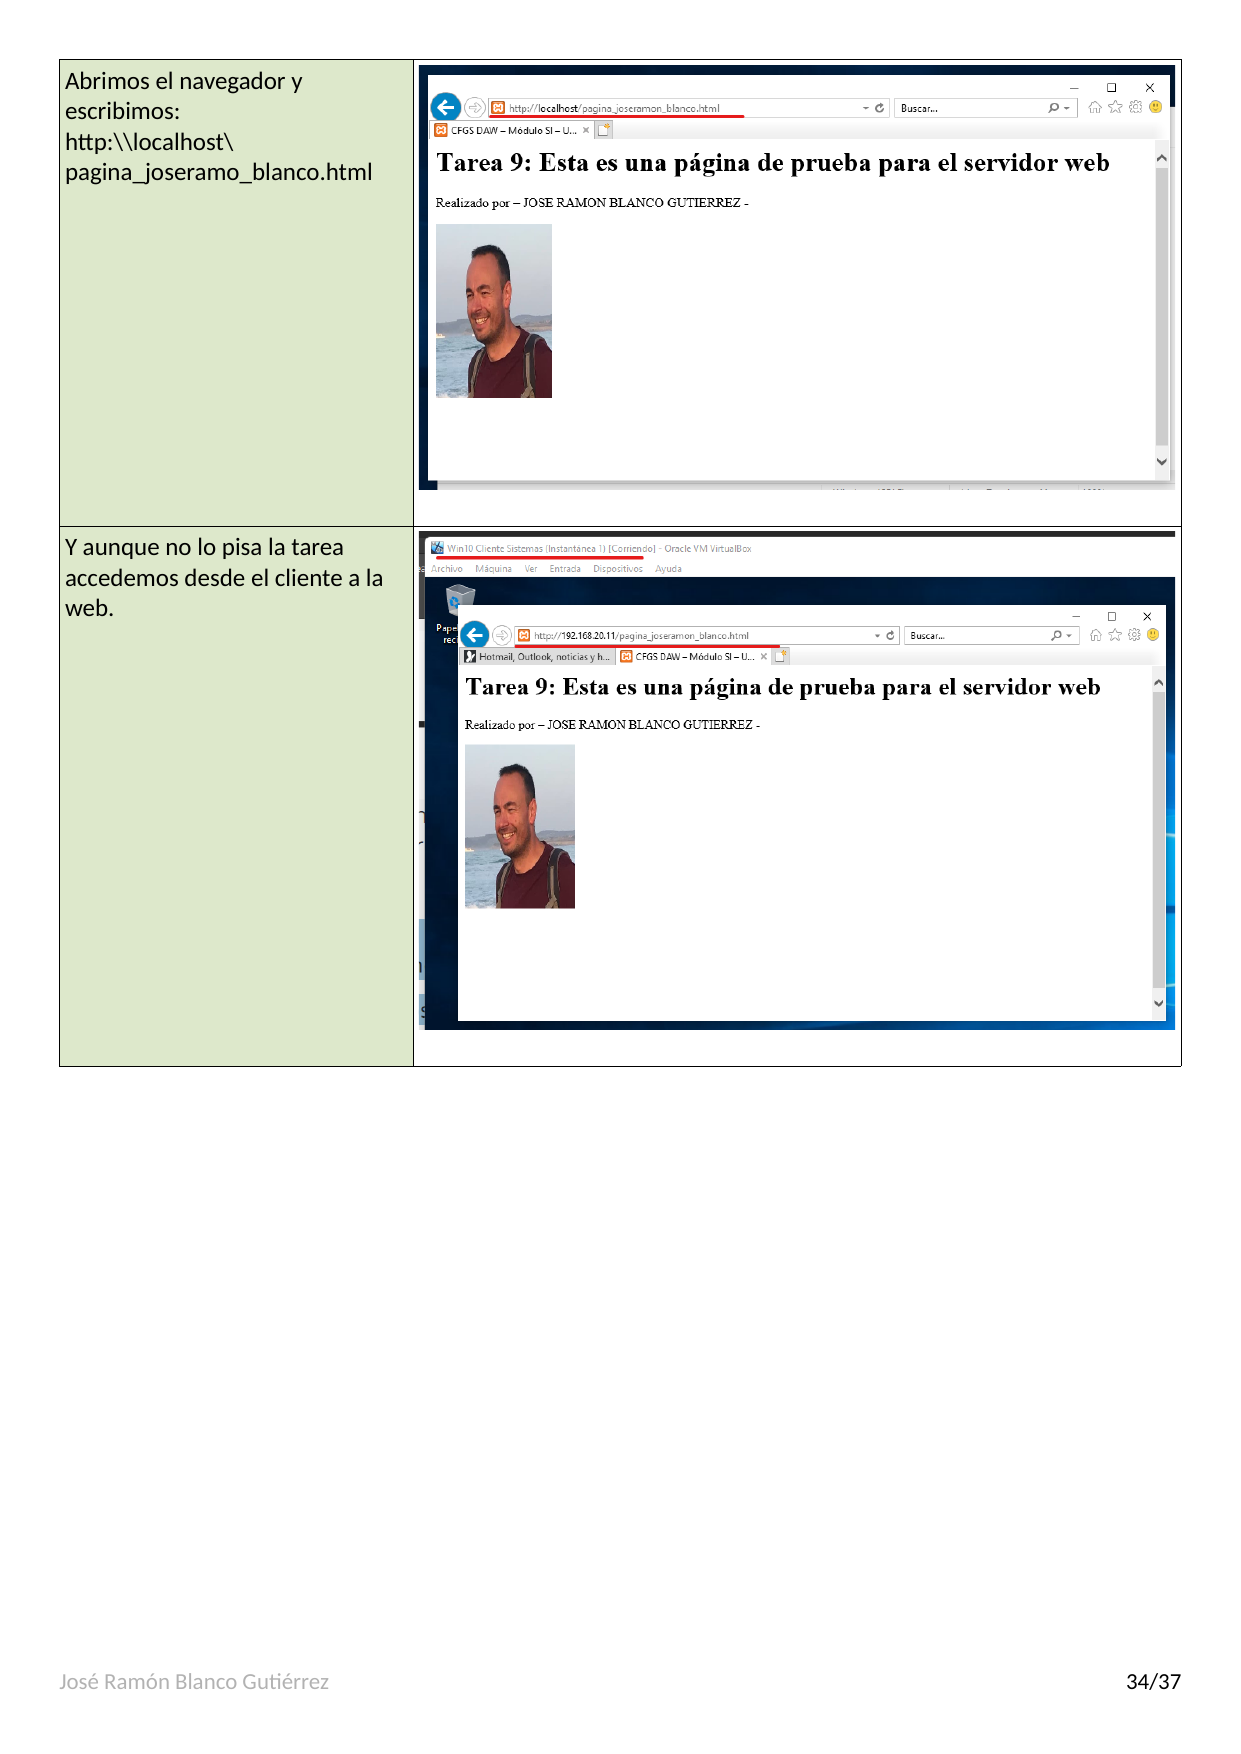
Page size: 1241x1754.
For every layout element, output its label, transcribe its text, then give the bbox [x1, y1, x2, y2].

table_cell [414, 60, 1181, 526]
picture [418, 531, 1176, 1030]
table_cell [414, 527, 1181, 1066]
table_cell Y aunque no lo pisa la tarea accedemos desde el cliente a la web. [60, 527, 413, 1066]
picture [418, 65, 1176, 490]
table_cell Abrimos el navegador y escribimos: http:\\localhost\ pagina_joseramo_blanco.html [60, 60, 413, 526]
